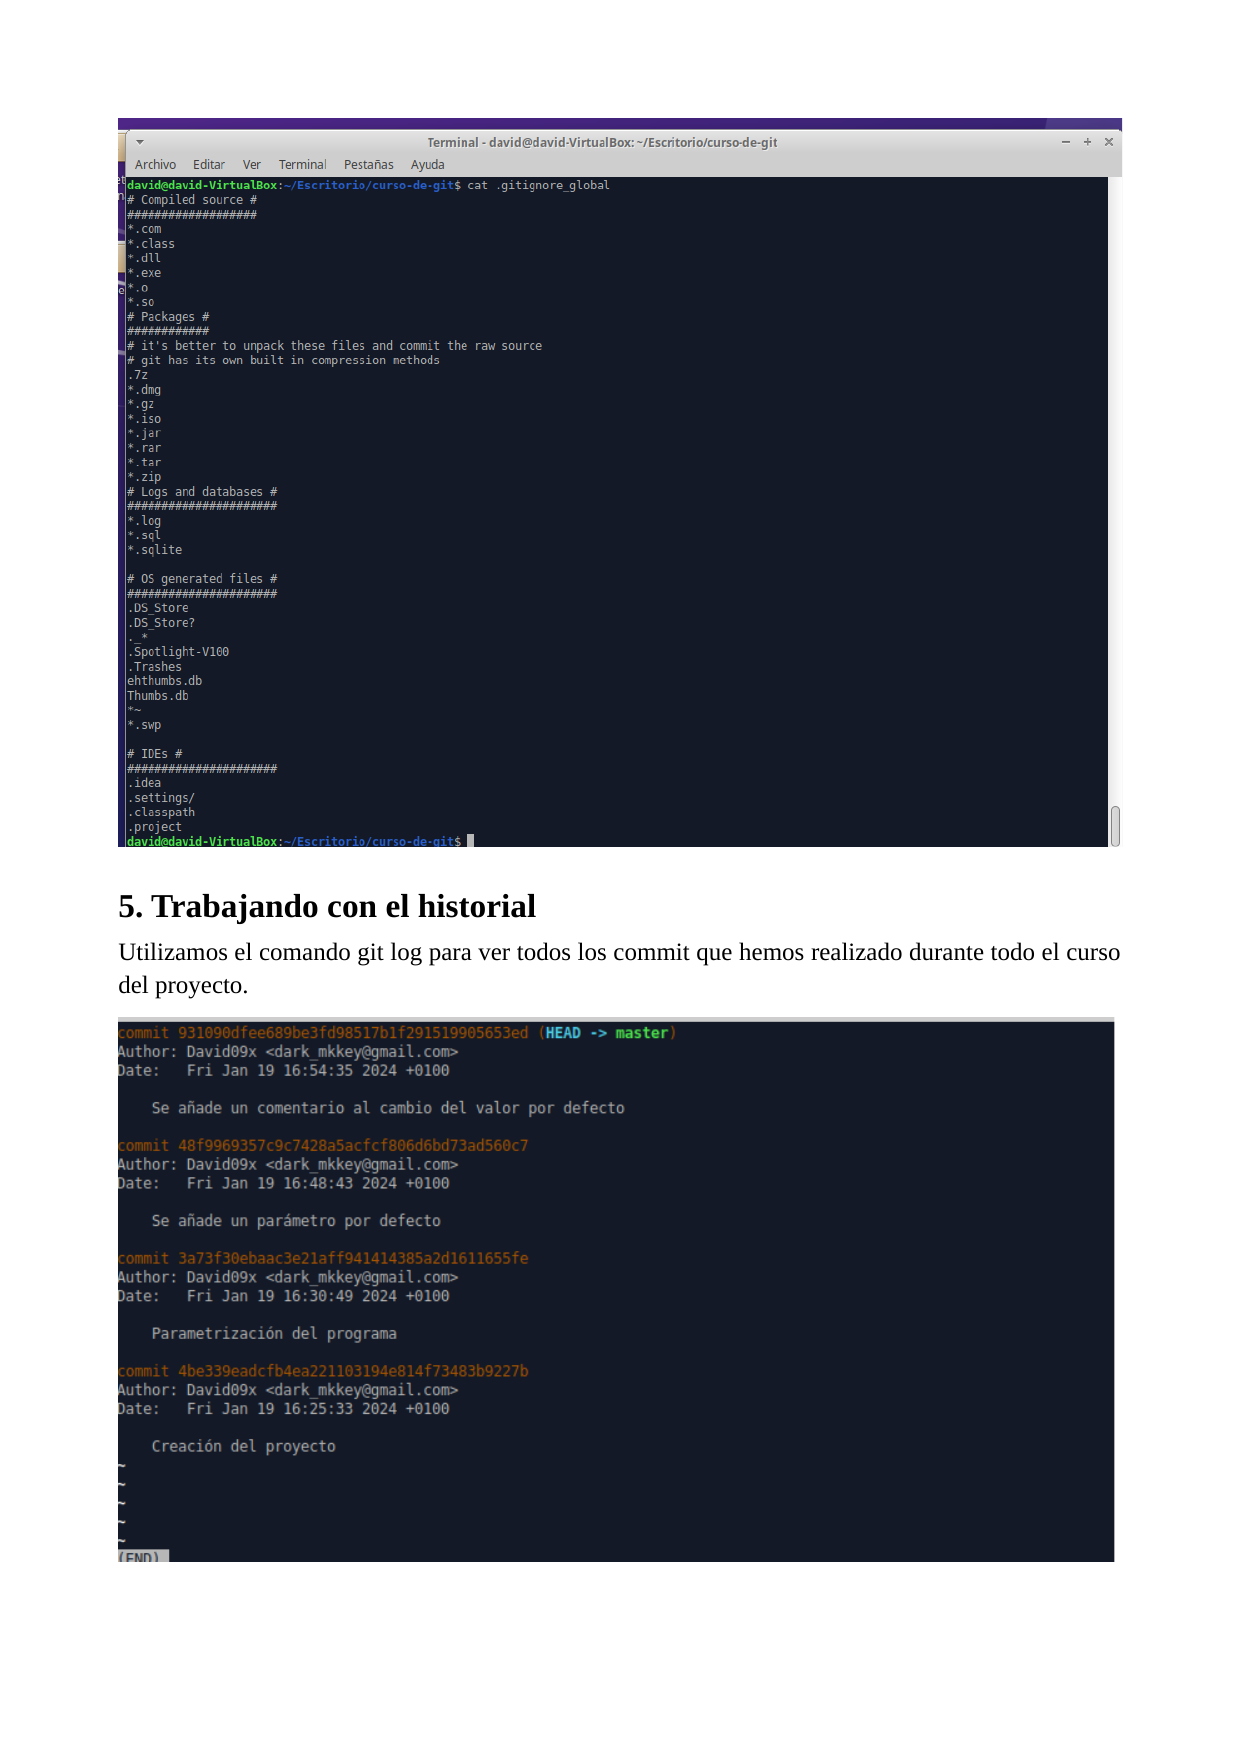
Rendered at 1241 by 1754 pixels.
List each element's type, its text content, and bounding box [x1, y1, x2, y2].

picture [118, 1017, 1115, 1562]
text Utilizamos el comando git log para ver todos los commit que hemos realizado durante todo el curso del proyecto. [118, 937, 1122, 999]
subtitle 5. Trabajando con el historial [118, 886, 1122, 924]
picture [118, 118, 1123, 847]
